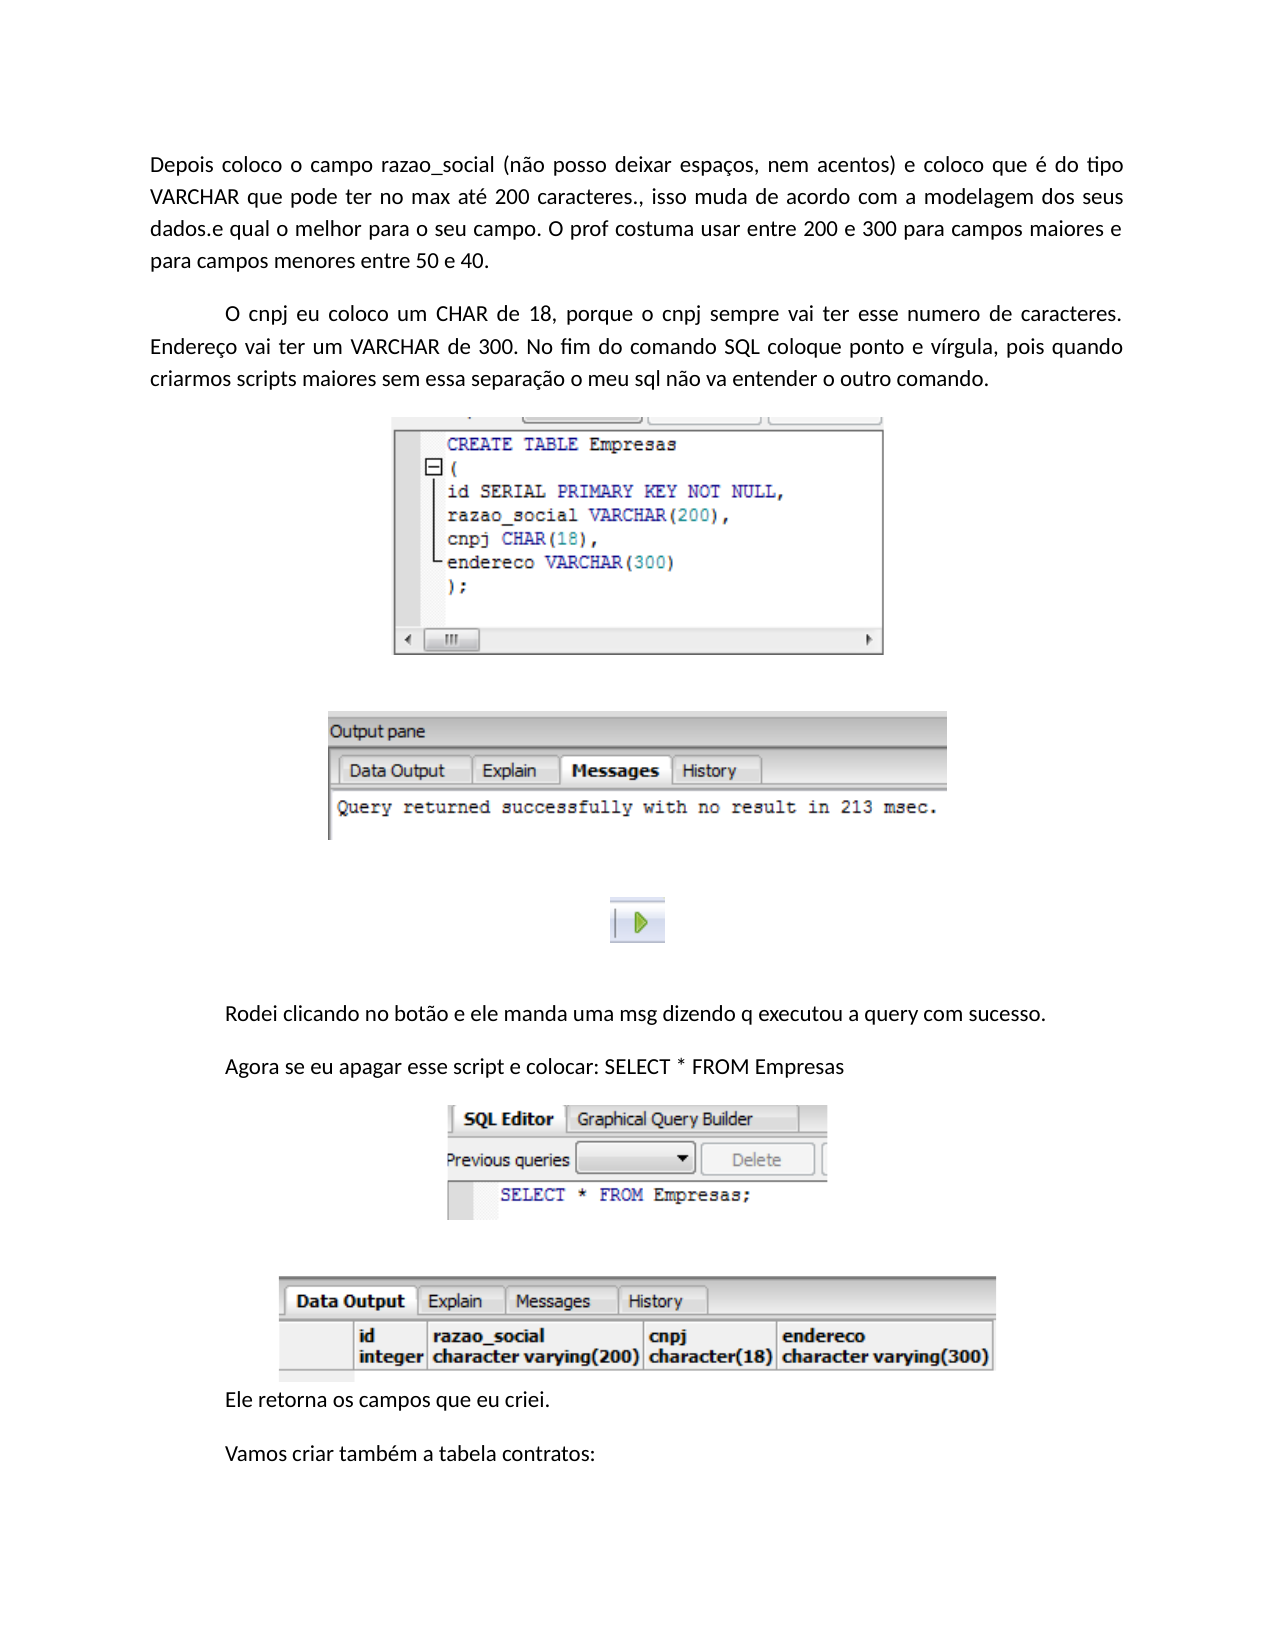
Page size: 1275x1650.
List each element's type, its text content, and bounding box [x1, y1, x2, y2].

picture [328, 711, 947, 840]
text Depois coloco o campo razao_social (não posso deixar espaços, nem acentos) e coloco que é do tipo VARCHAR que pode ter no max até 200 caracteres., isso muda de acordo com a modelagem dos seus dados.e qual o melhor para o seu campo. O prof costuma usar entre 200 e 300 para campos maiores e para campos menores entre 50 e 40. [150, 150, 1125, 274]
text Ele retorna os campos que eu criei. [150, 1277, 1125, 1414]
picture [278, 1276, 997, 1382]
text Vamos criar também a tabela contratos: [150, 1439, 1125, 1467]
text Rodei clicando no botão e ele manda uma msg dizendo q executou a query com sucesso. [150, 999, 1125, 1027]
picture [391, 417, 884, 655]
text Agora se eu apagar esse script e colocar: SELECT * FROM Empresas [150, 1052, 1125, 1081]
picture [447, 1105, 828, 1220]
text O cnpj eu coloco um CHAR de 18, porque o cnpj sempre vai ter esse numero de caracteres. Endereço vai ter um VARCHAR de 300. No fim do comando SQL coloque ponto e vírgula, pois quando criarmos scripts maiores sem essa separação o meu sql não va entender o outro comando. [150, 299, 1125, 392]
picture [610, 897, 665, 943]
